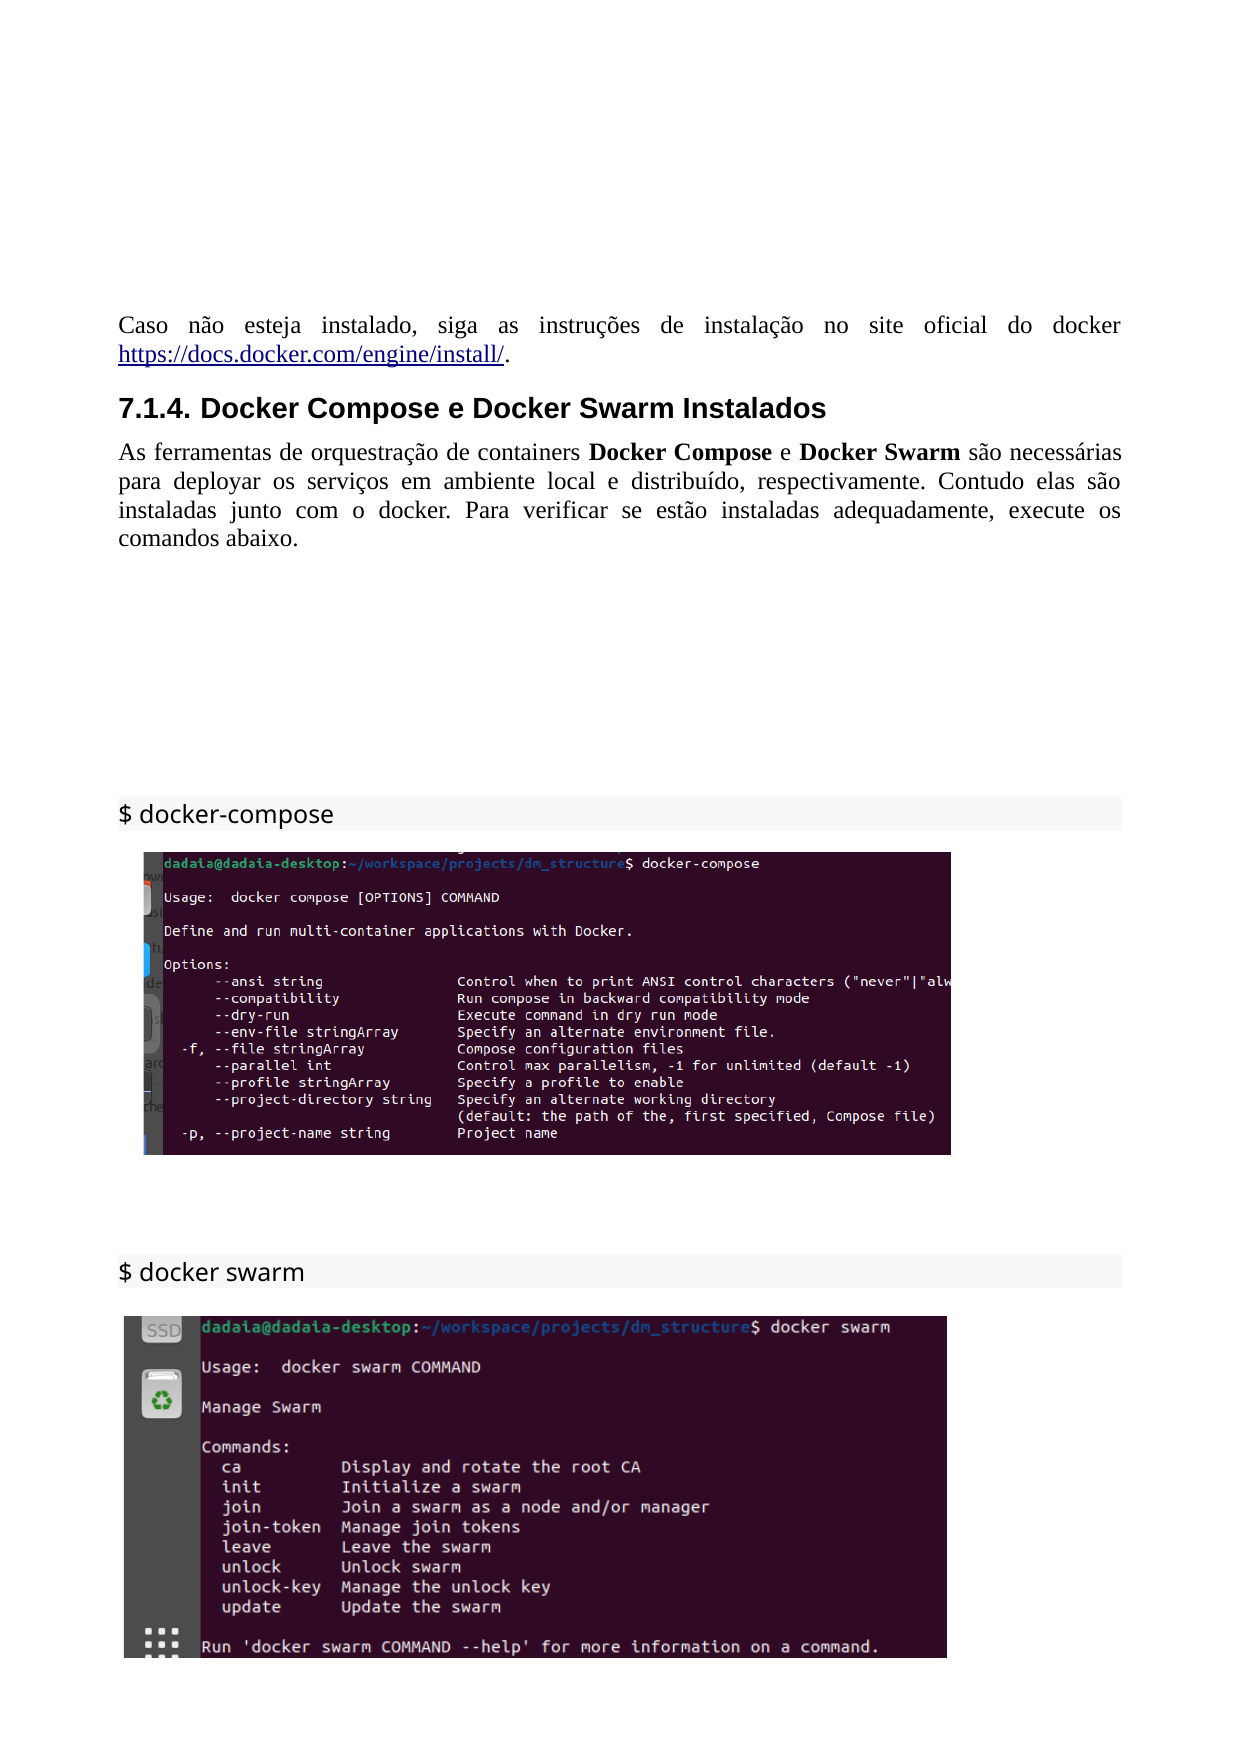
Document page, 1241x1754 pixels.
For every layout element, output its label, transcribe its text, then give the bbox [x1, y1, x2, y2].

subtitle Docker Compose e Docker Swarm Instalados [118, 391, 1122, 425]
text $ docker swarm [118, 1254, 1122, 1288]
picture [143, 852, 951, 1155]
text As ferramentas de orquestração de containers Docker Compose e Docker Swarm são necessárias para deployar os serviços em ambiente local e distribuído, respectivamente. Contudo elas são instaladas junto com o docker. Para verificar se estão instaladas adequadamente, execute os comandos abaixo. [118, 437, 1122, 552]
picture [123, 1316, 947, 1658]
text Caso não esteja instalado, siga as instruções de instalação no site oficial do docker https://docs.docker.com/engine/install/. [118, 310, 1122, 368]
text $ docker-compose [118, 797, 1122, 831]
